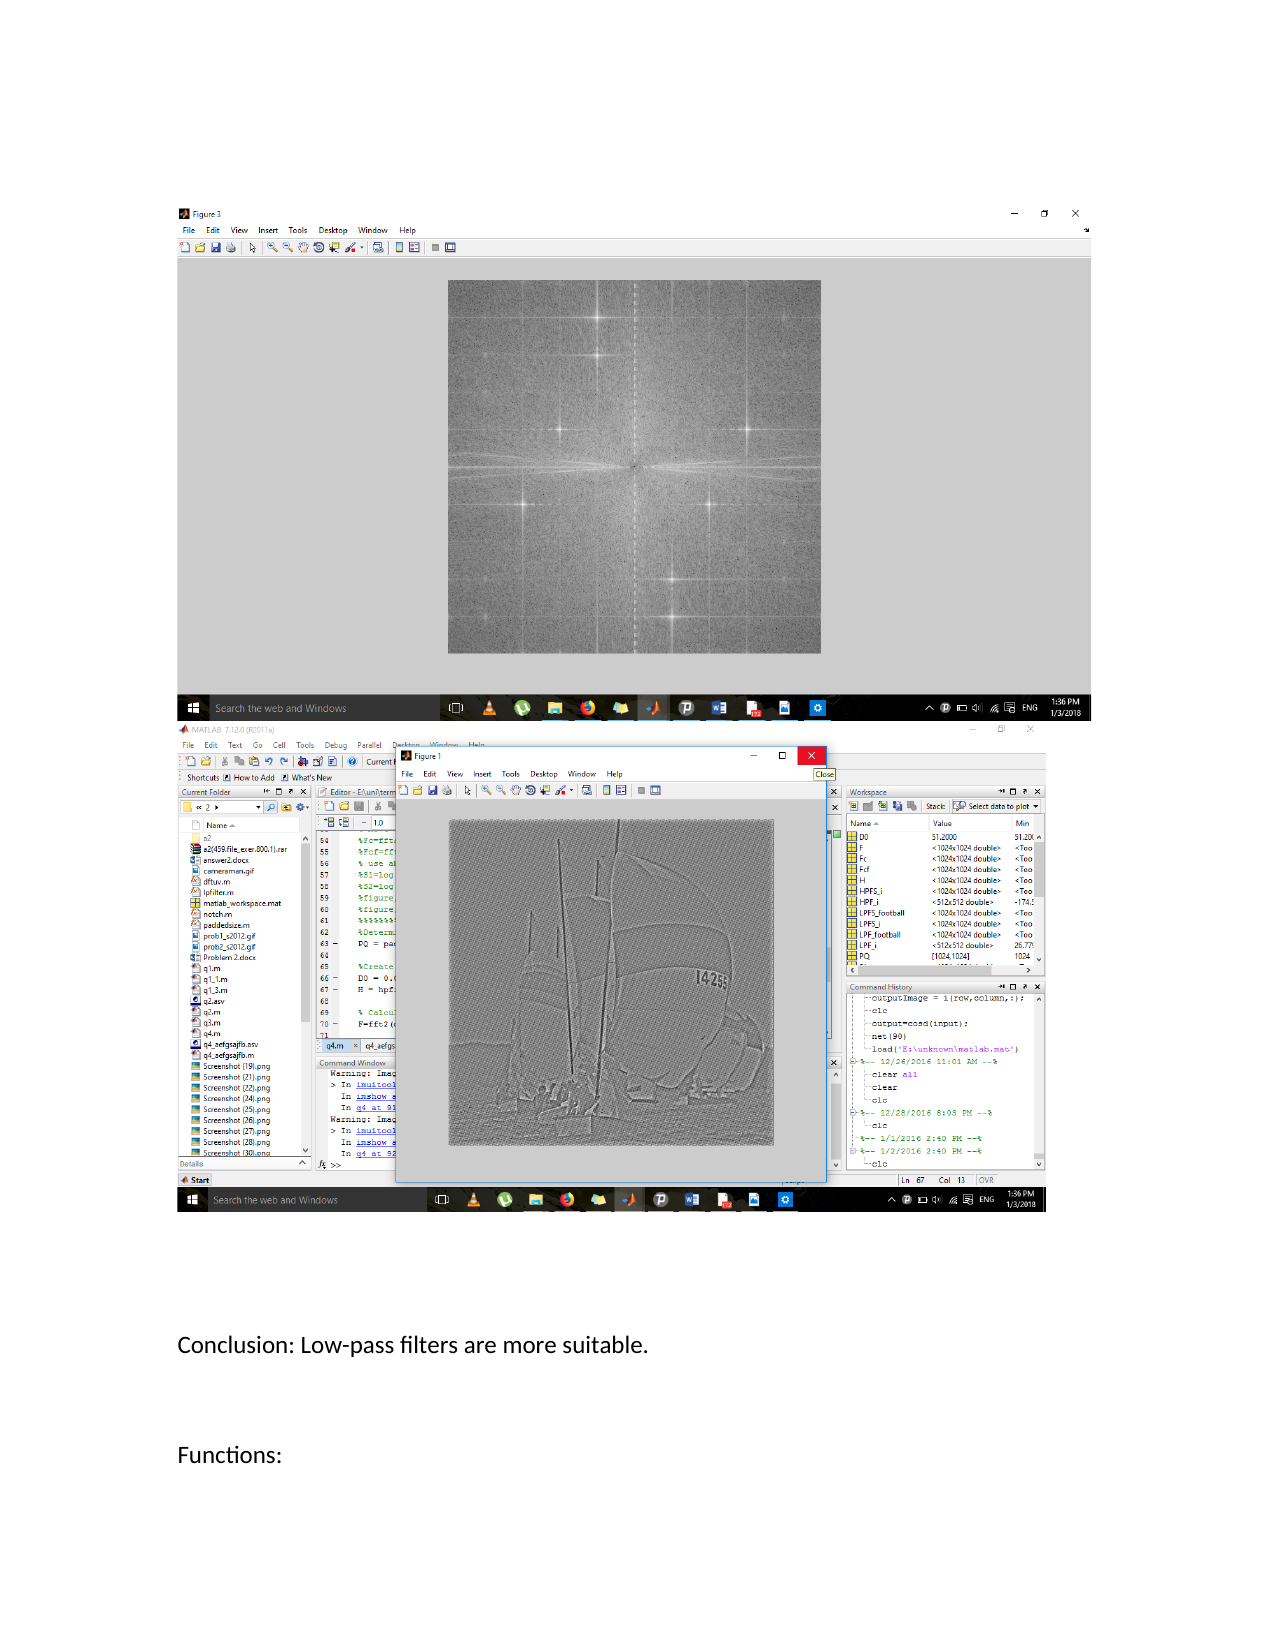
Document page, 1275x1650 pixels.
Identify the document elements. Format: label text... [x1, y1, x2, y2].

picture [177, 206, 1092, 721]
picture [177, 722, 1046, 1212]
text [177, 207, 1098, 1211]
text Functions: [177, 1439, 1098, 1470]
text Conclusion: Low-pass filters are more suitable. [177, 1329, 1098, 1360]
